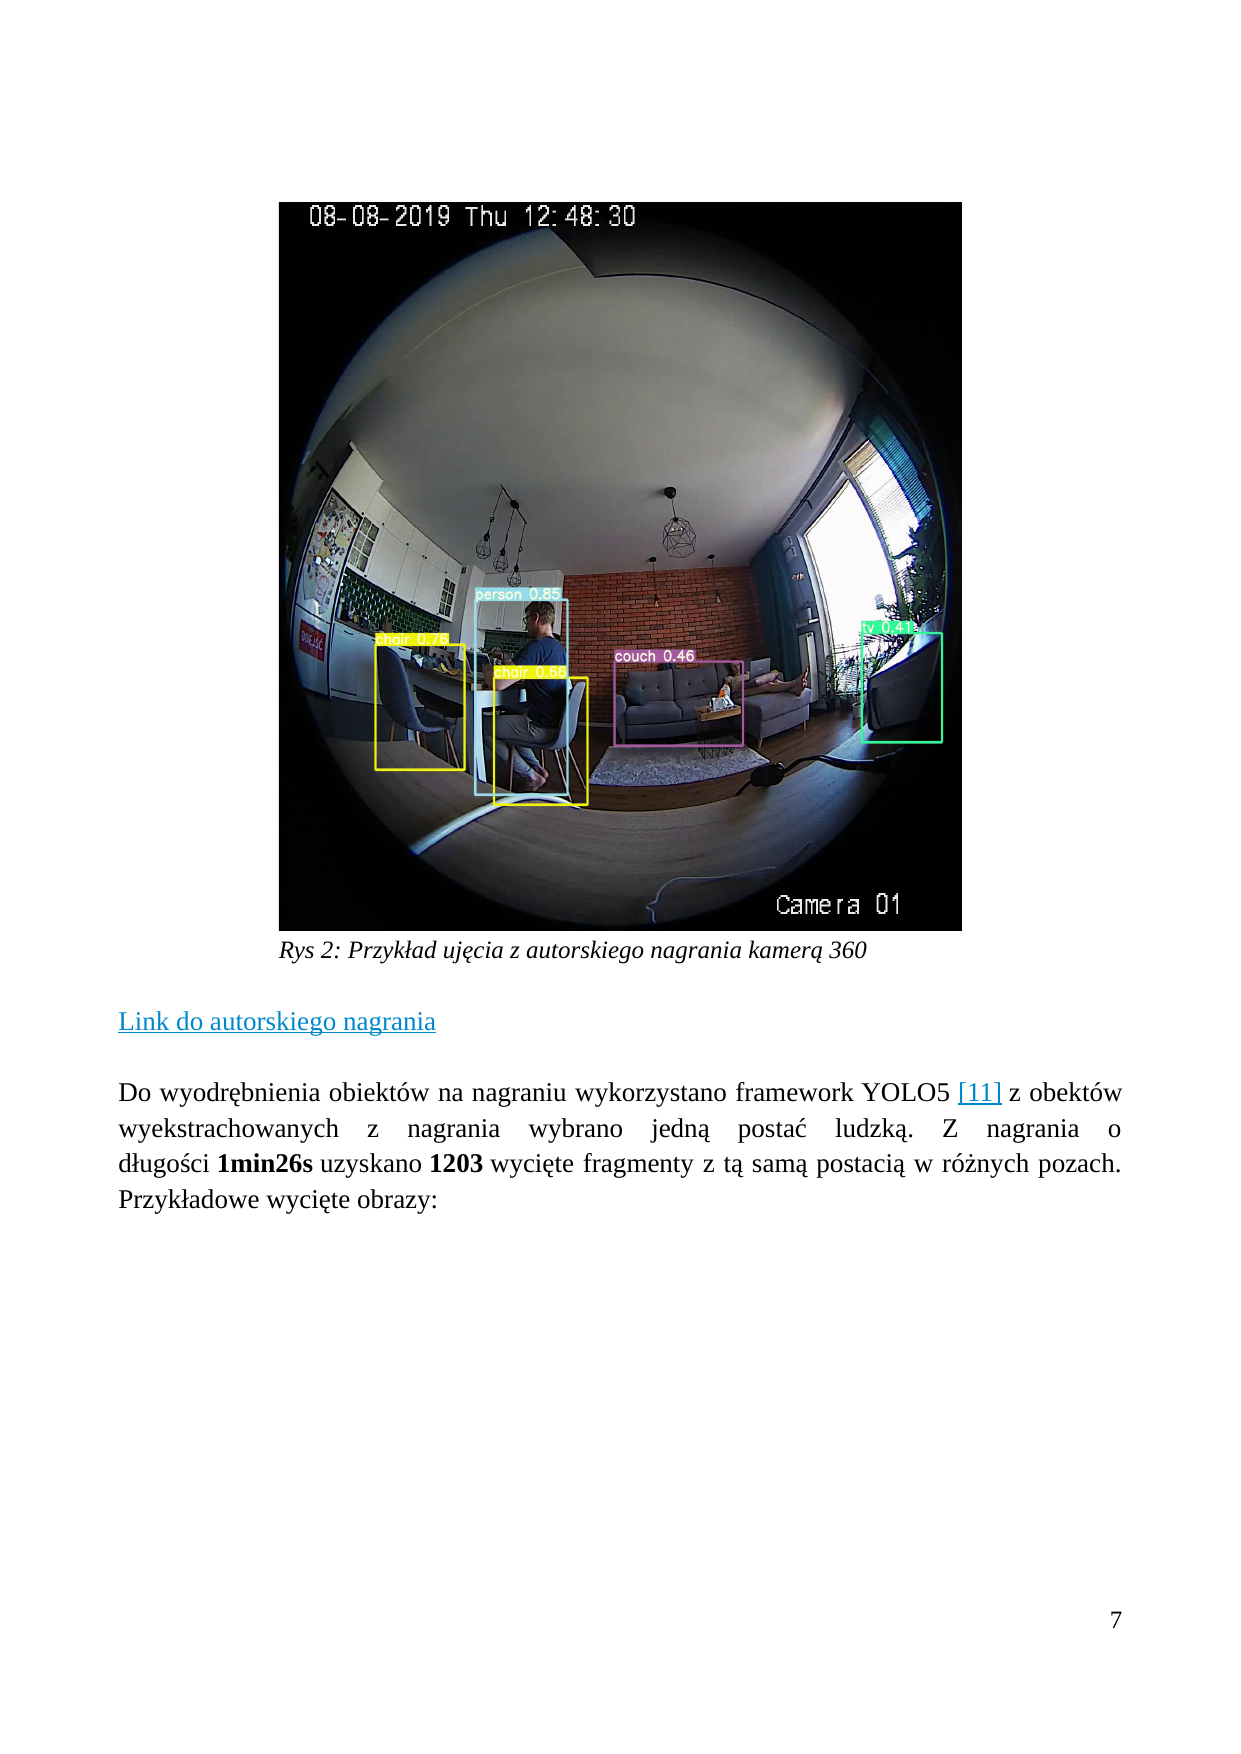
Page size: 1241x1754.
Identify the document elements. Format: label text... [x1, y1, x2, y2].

picture [278, 202, 962, 931]
text Link do autorskiego nagrania [118, 1004, 1122, 1036]
text Do wyodrębnienia obiektów na nagraniu wykorzystano framework YOLO5 [11] z obektów wyekstrachowanych z nagrania wybrano jedną postać ludzką. Z nagrania o długości 1min26s uzyskano 1203 wycięte fragmenty z tą samą postacią w różnych pozach. Przykładowe wycięte obrazy: [118, 1076, 1122, 1214]
text Rys 2: Przykład ujęcia z autorskiego nagrania kamerą 360 [279, 931, 962, 964]
